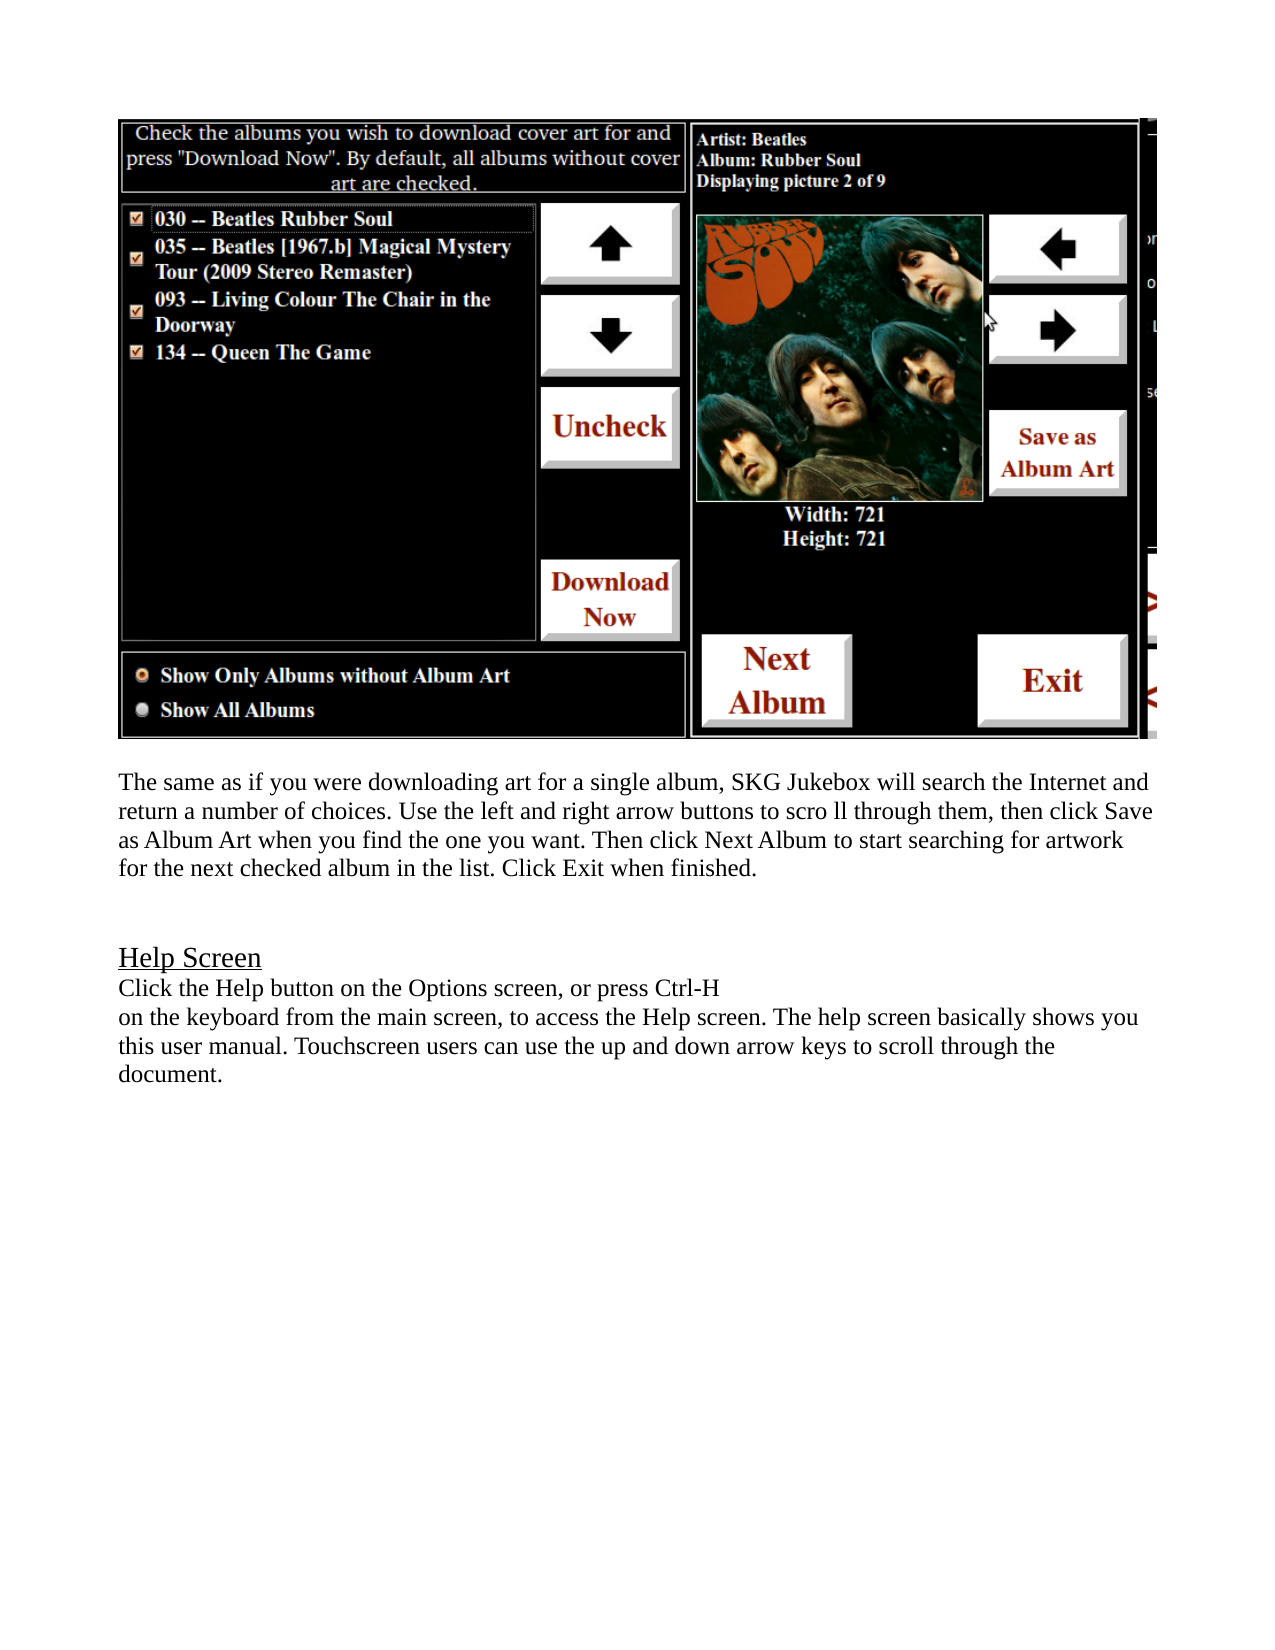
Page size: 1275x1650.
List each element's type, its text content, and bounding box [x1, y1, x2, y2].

text Help Screen [118, 940, 1157, 973]
text on the keyboard from the main screen, to access the Help screen. The help screen basically shows you this user manual. Touchscreen users can use the up and down arrow keys to scroll through the document. [118, 1002, 1157, 1088]
text The same as if you were downloading art for a single album, SKG Jukebox will search the Internet and return a number of choices. Use the left and right arrow buttons to scro ll through them, then click Save as Album Art when you find the one you want. Then click Next Album to start searching for artwork for the next checked album in the list. Click Exit when finished. [118, 767, 1157, 882]
picture [118, 118, 1157, 739]
text Click the Help button on the Options screen, or press Ctrl-H [118, 973, 1157, 1002]
